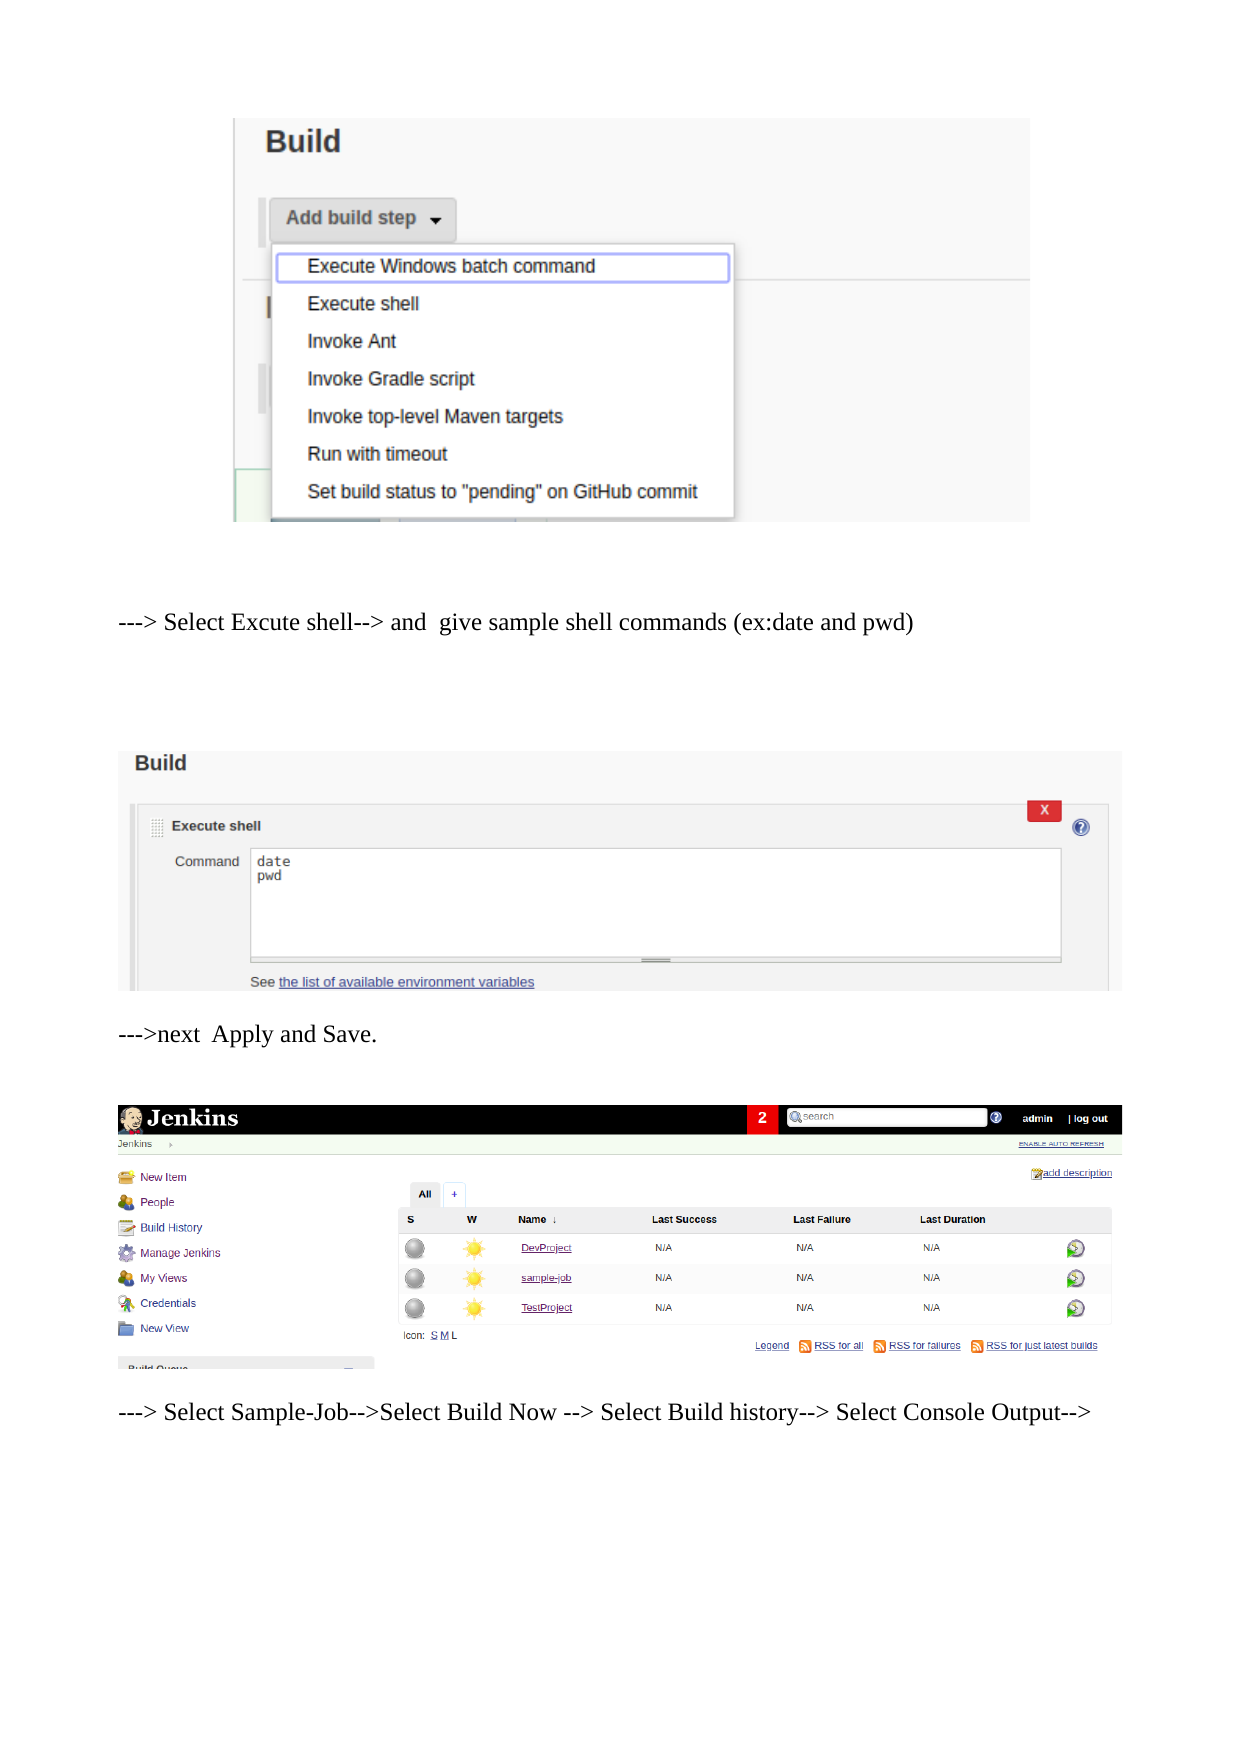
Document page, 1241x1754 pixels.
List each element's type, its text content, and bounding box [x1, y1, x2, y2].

picture [210, 118, 1031, 522]
text ---> Select Excute shell--> and give sample shell commands (ex:date and pwd) [118, 607, 1122, 636]
text --->next Apply and Save. [118, 1019, 1122, 1048]
picture [118, 751, 1123, 991]
text ---> Select Sample-Job-->Select Build Now --> Select Build history--> Select Console Output--> [118, 1397, 1122, 1426]
picture [118, 1105, 1123, 1369]
